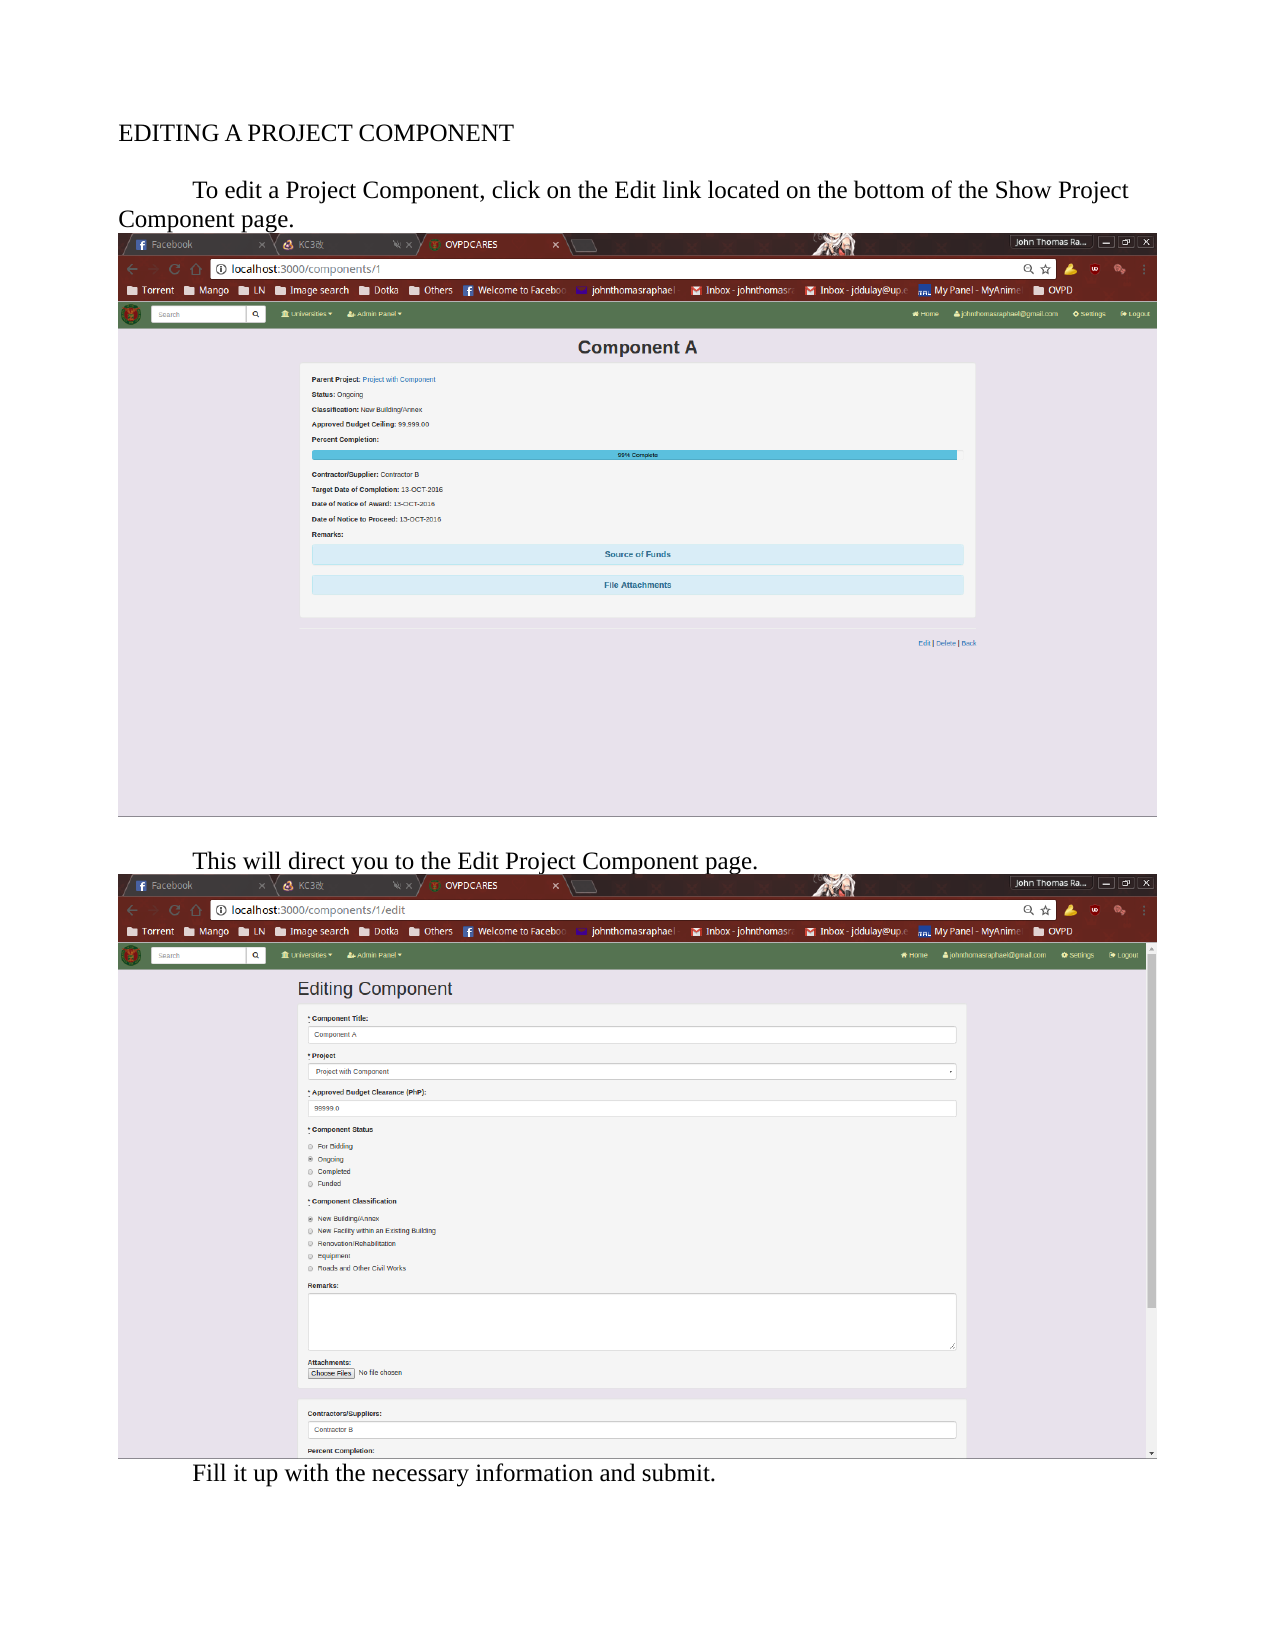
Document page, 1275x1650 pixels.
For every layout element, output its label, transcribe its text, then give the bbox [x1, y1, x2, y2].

text EDITING A PROJECT COMPONENT [118, 118, 1157, 147]
text This will direct you to the Edit Project Component page. [118, 846, 1157, 874]
picture [118, 233, 1157, 817]
text Fill it up with the necessary information and submit. [118, 1459, 1157, 1487]
text To edit a Project Component, click on the Edit link located on the bottom of the Show Project Component page. [118, 176, 1157, 233]
picture [118, 874, 1157, 1459]
